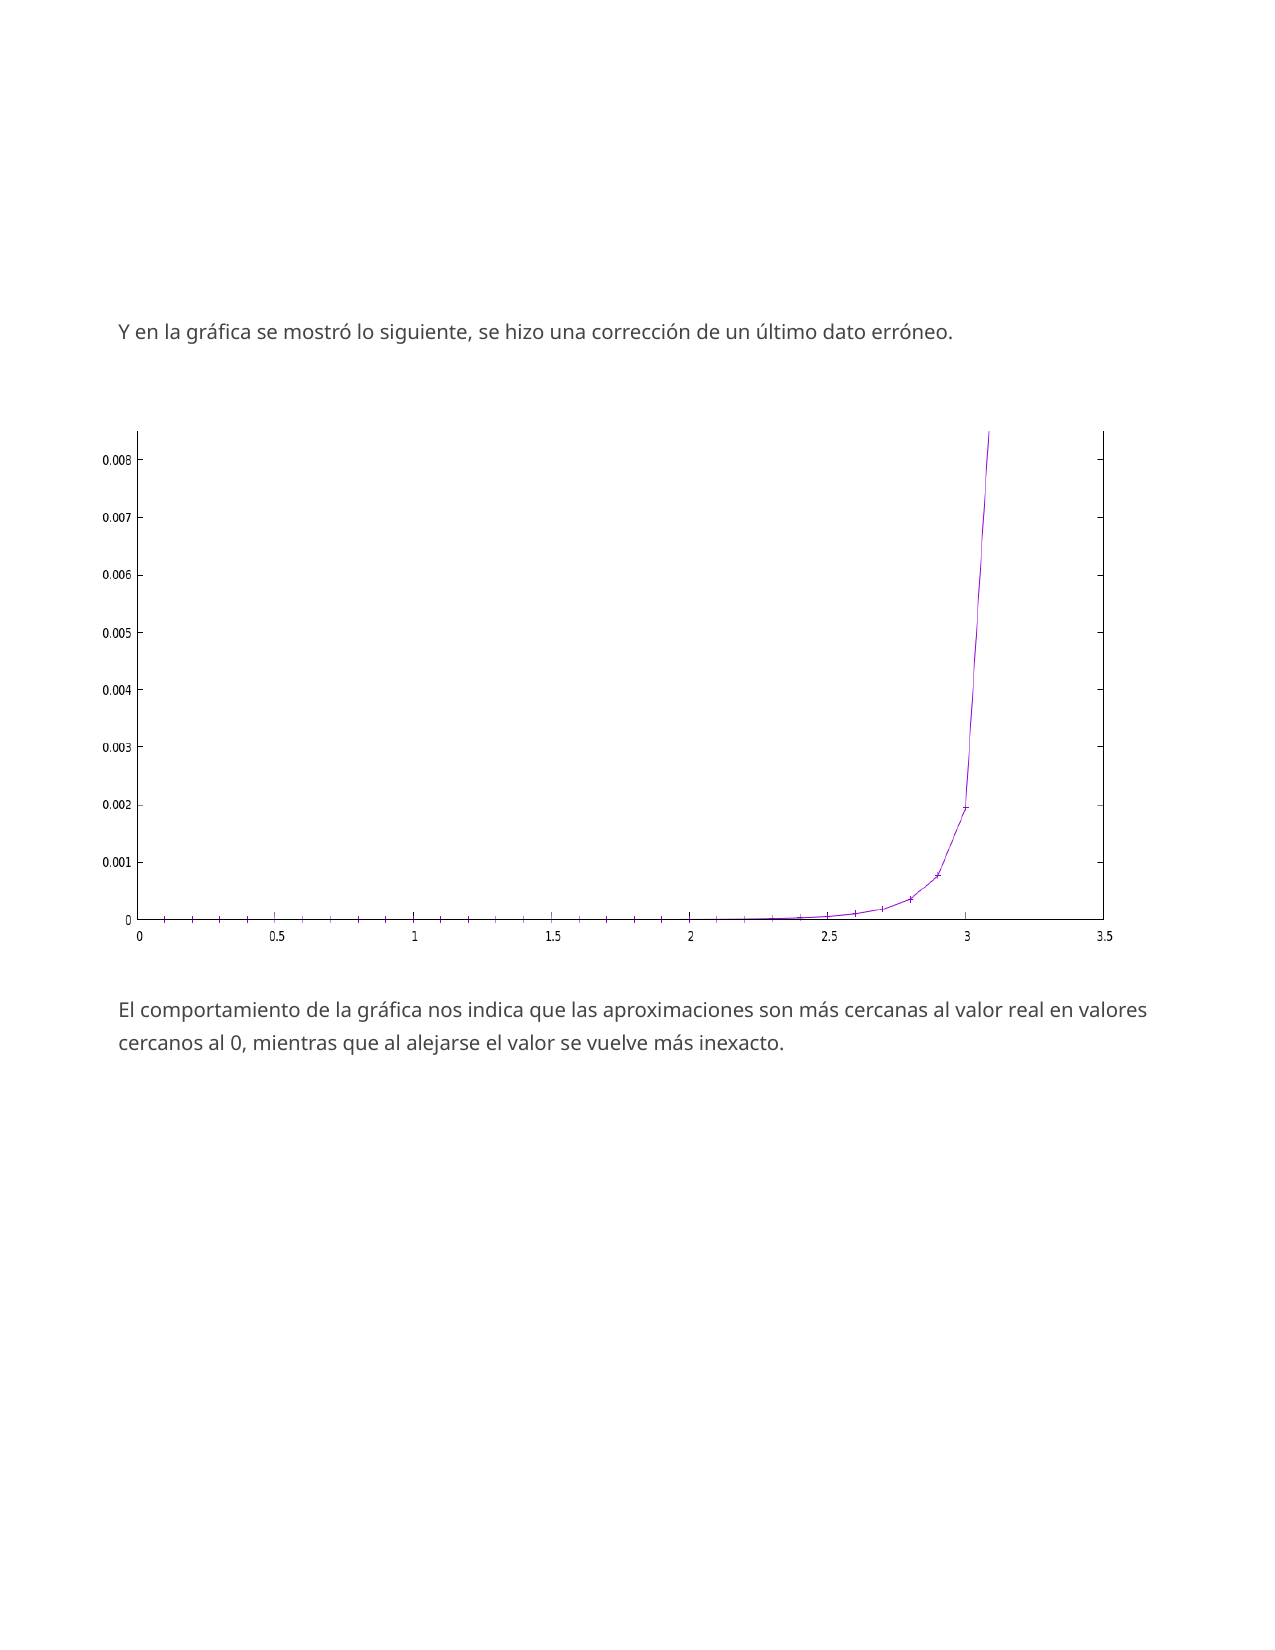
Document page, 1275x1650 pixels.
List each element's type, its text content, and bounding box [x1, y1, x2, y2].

picture [82, 431, 1122, 949]
text Y en la gráfica se mostró lo siguiente, se hizo una corrección de un último dato erróneo. [118, 317, 1157, 345]
text El comportamiento de la gráfica nos indica que las aproximaciones son más cercanas al valor real en valores cercanos al 0, mientras que al alejarse el valor se vuelve más inexacto. [118, 995, 1157, 1056]
